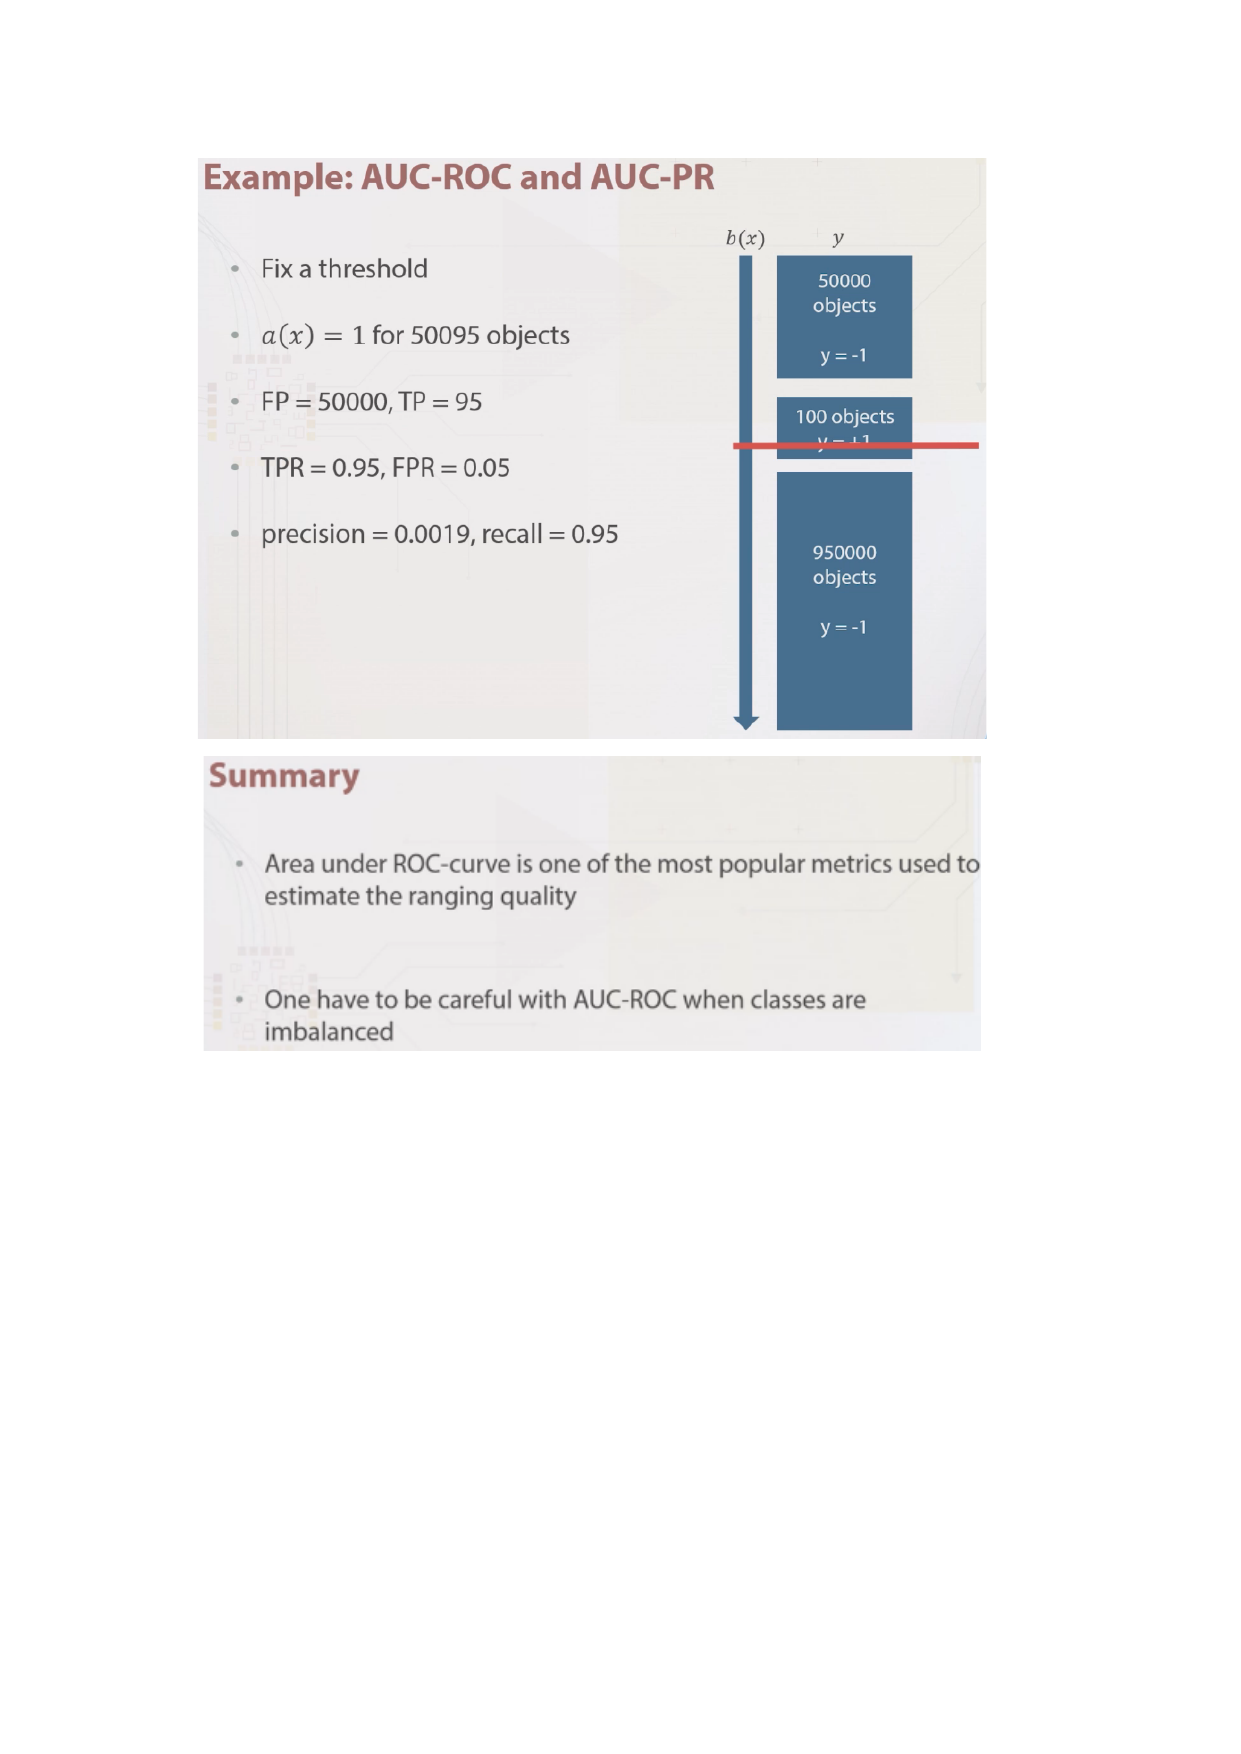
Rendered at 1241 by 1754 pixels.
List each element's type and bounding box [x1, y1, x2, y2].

picture [197, 158, 987, 739]
picture [203, 756, 981, 1051]
